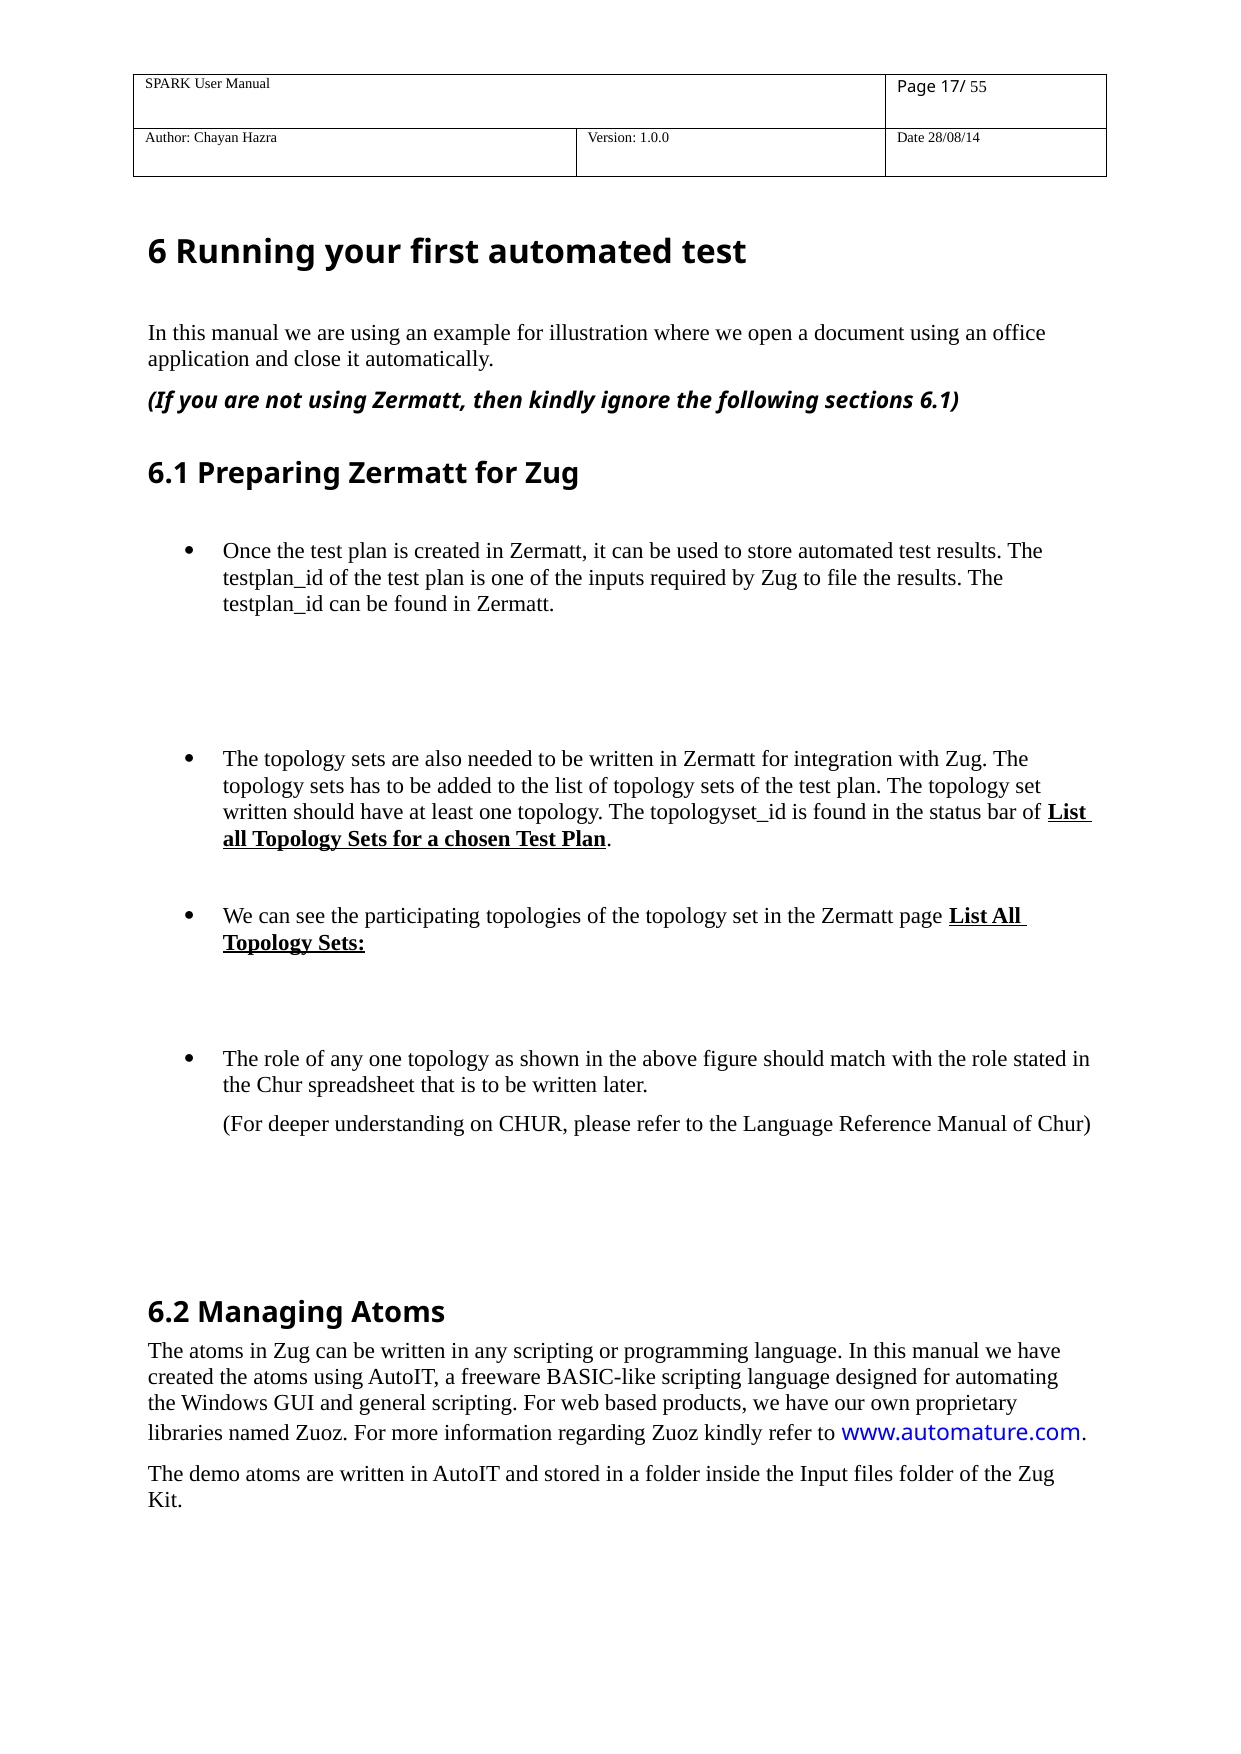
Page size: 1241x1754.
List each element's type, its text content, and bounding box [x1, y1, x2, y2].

subtitle 6.2 Managing Atoms [148, 1291, 1092, 1331]
list The topology sets are also needed to be written in Zermatt for integration with Zug. The topology sets has to be added to the list of topology sets of the test plan. The topology set written should have at least one topology. The topologyset_id is found in the status bar of List all Topology Sets for a chosen Test Plan. [185, 746, 1092, 851]
text The atoms in Zug can be written in any scripting or programming language. In this manual we have created the atoms using AutoIT, a freeware BASIC-like scripting language designed for automating the Windows GUI and general scripting. For web based products, we have our own proprietary libraries named Zuoz. For more information regarding Zuoz kindly refer to www.automature.com. [148, 1337, 1092, 1447]
text The demo atoms are written in AutoIT and stored in a folder inside the Input files folder of the Zug Kit. [148, 1459, 1092, 1512]
subtitle Running your first automated test [148, 228, 1092, 273]
text (For deeper understanding on CHUR, please refer to the Language Reference Manual of Chur) [223, 1110, 1092, 1137]
list The role of any one topology as shown in the above figure should match with the role stated in the Chur spreadsheet that is to be written later. [185, 1045, 1092, 1098]
list Once the test plan is created in Zermatt, it can be used to store automated test results. The testplan_id of the test plan is one of the inputs required by Zug to file the results. The testplan_id can be found in Zermatt. [185, 537, 1092, 616]
text (If you are not using Zermatt, then kindly ignore the following sections 6.1) [148, 384, 1092, 415]
text In this manual we are using an example for illustration where we open a document using an office application and close it automatically. [148, 319, 1092, 371]
list We can see the participating topologies of the topology set in the Zermatt page List All Topology Sets: [185, 902, 1092, 955]
subtitle 6.1 Preparing Zermatt for Zug [148, 453, 1092, 492]
